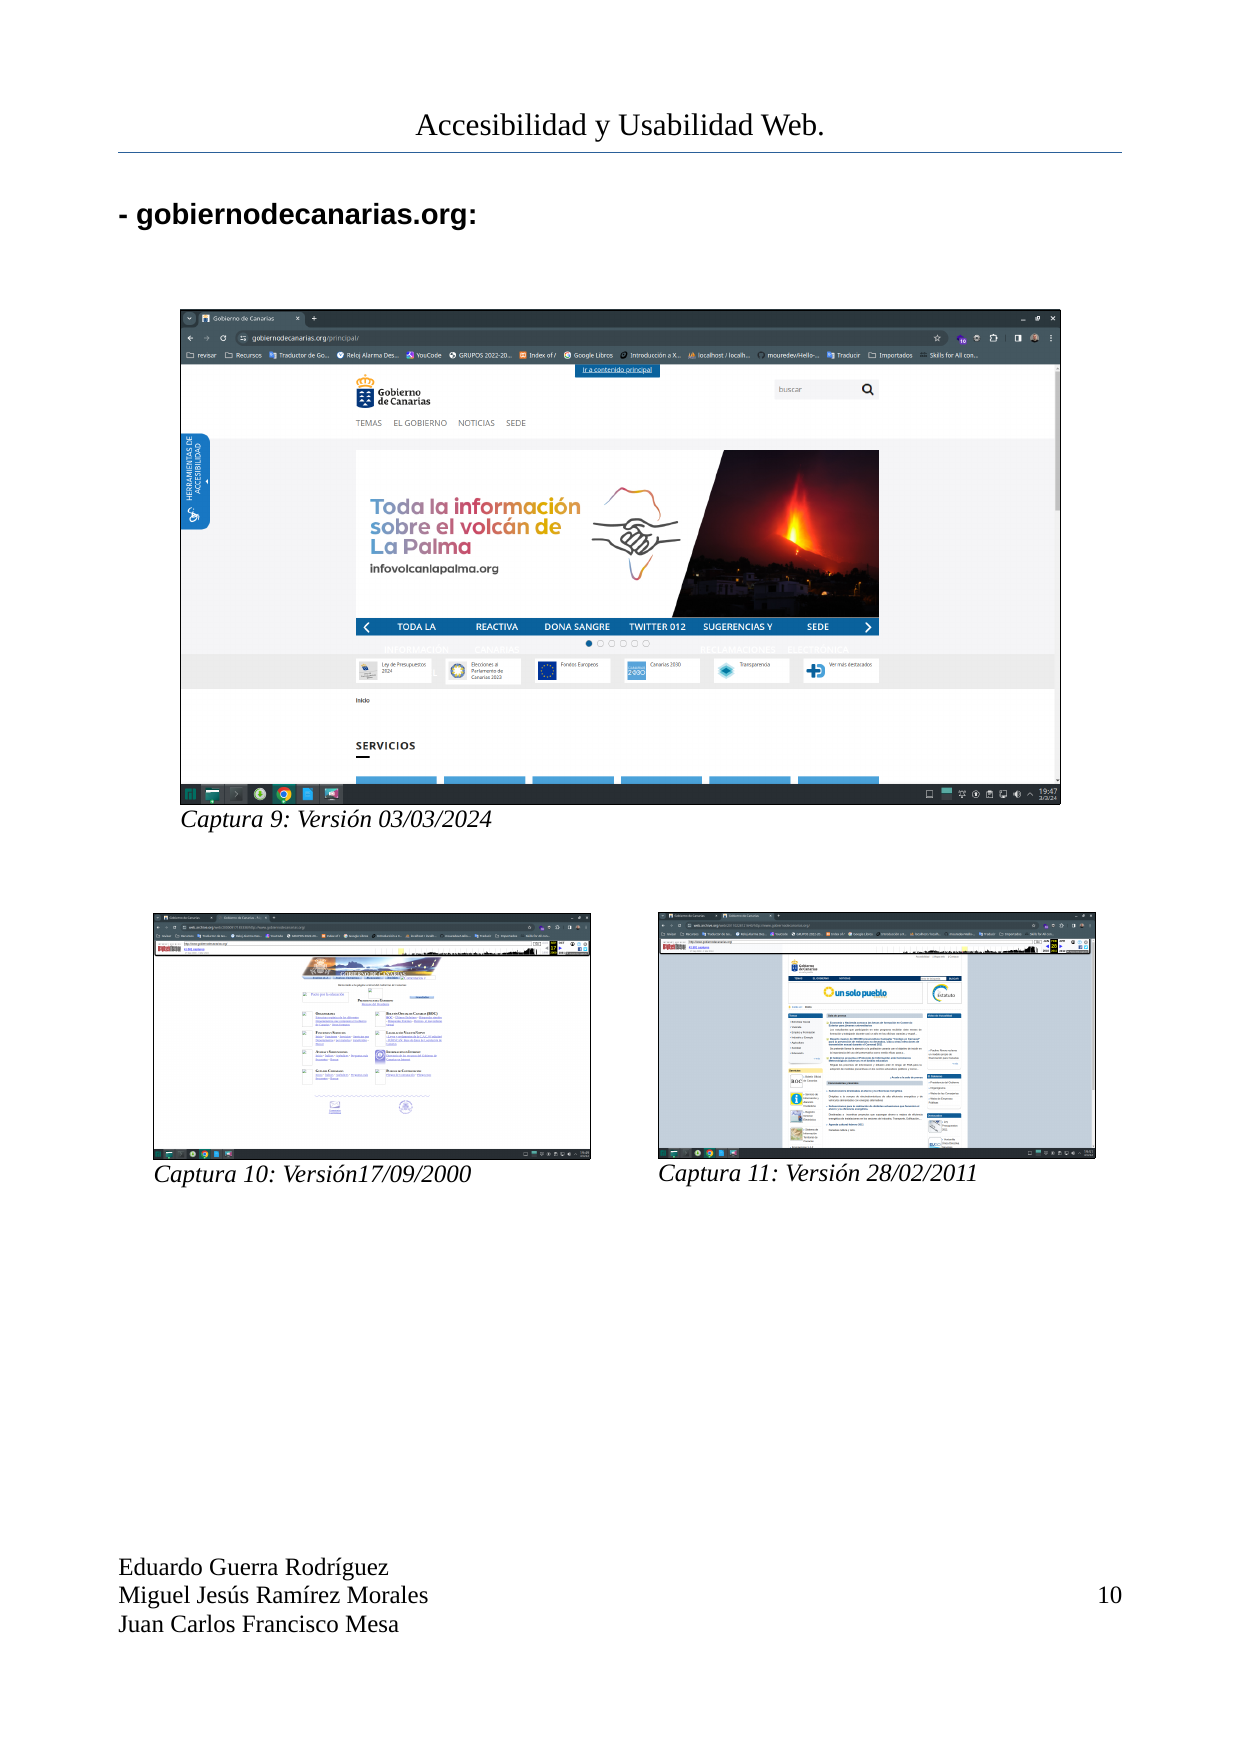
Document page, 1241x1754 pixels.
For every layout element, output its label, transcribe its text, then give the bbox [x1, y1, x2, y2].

subtitle - gobiernodecanarias.org: [118, 197, 1122, 231]
picture [154, 914, 590, 1159]
picture [181, 311, 1060, 804]
picture [659, 913, 1095, 1158]
table_header [620, 891, 1122, 1225]
text Captura 9: Versión 03/03/2024 [180, 805, 1060, 833]
table_header [118, 891, 620, 1225]
